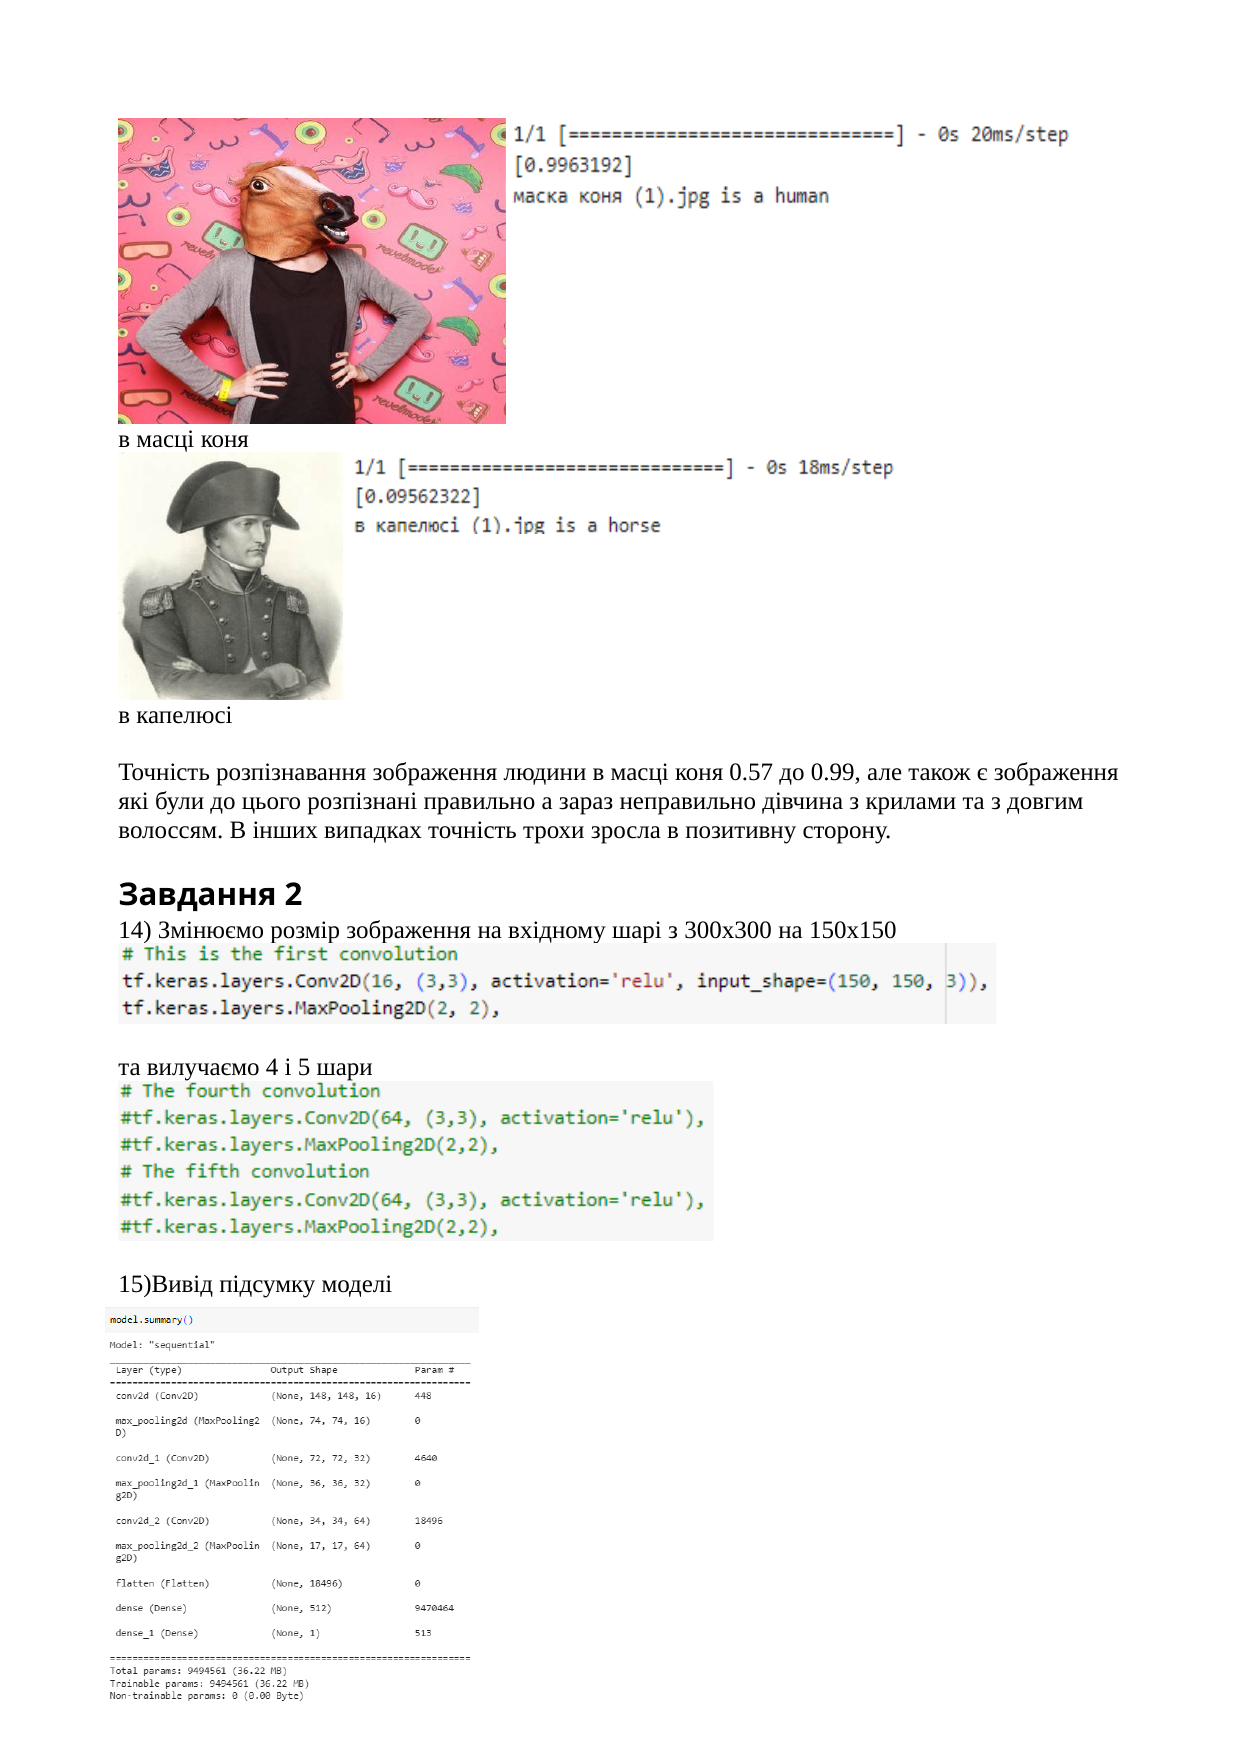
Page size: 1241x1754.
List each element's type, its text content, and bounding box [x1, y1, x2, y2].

text Завдання 2 [118, 872, 1122, 915]
text в масці коня [118, 118, 1122, 452]
text Точність розпізнавання зображення людини в масці коня 0.57 до 0.99, але також є зображення які були до цього розпізнані правильно а зараз неправильно дівчина з крилами та з довгим волоссям. В інших випадках точність трохи зросла в позитивну сторону. [118, 757, 1122, 844]
text та вилучаємо 4 і 5 шари [118, 1052, 1122, 1081]
text 14) Змінюємо розмір зображення на вхідному шарі з 300x300 на 150x150 [118, 915, 1122, 944]
text в капелюсі [118, 452, 1122, 729]
picture [105, 1307, 479, 1704]
picture [118, 943, 997, 1024]
picture [118, 118, 1080, 424]
picture [118, 1081, 714, 1241]
picture [118, 452, 909, 700]
text 15)Вивід підсумку моделі [118, 1269, 1122, 1298]
